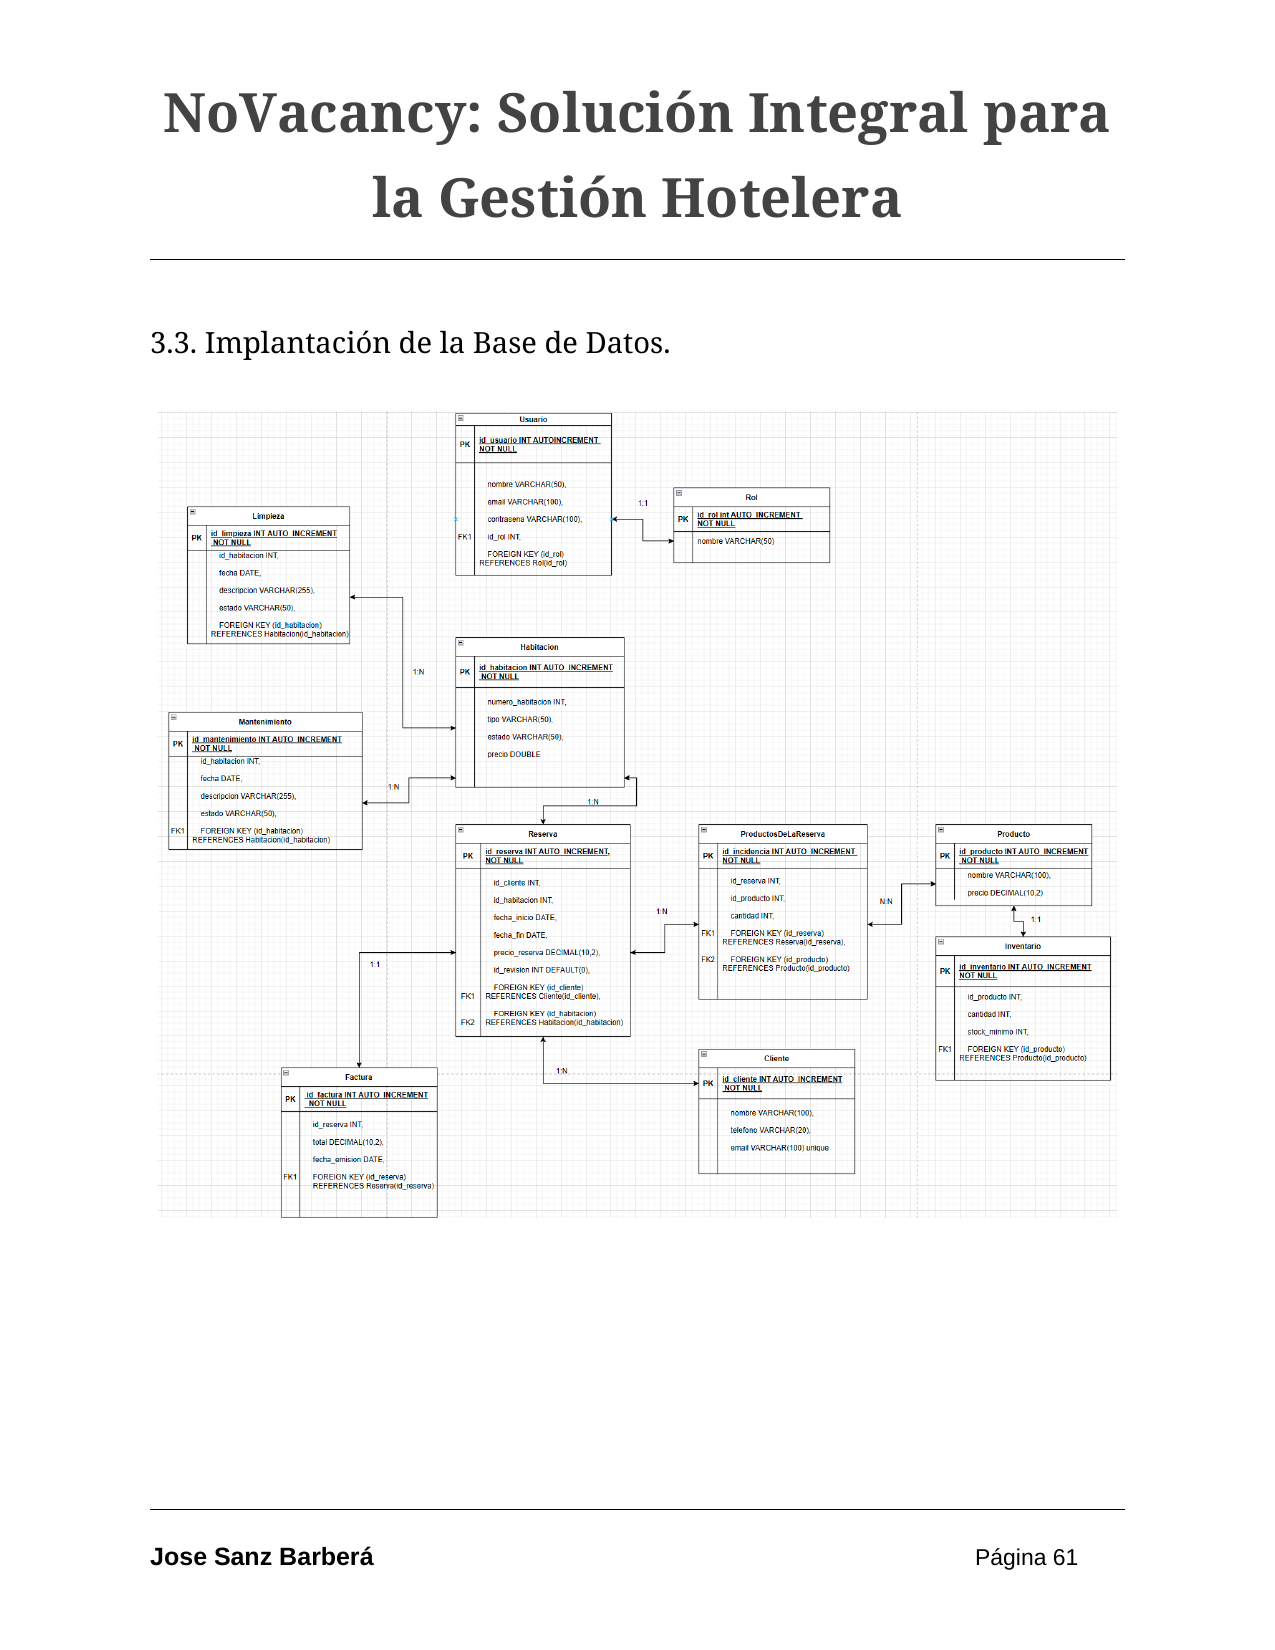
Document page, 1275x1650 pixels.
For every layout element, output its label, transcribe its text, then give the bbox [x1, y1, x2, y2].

picture [157, 411, 1118, 1218]
subtitle 3.3. Implantación de la Base de Datos. [150, 323, 1125, 362]
